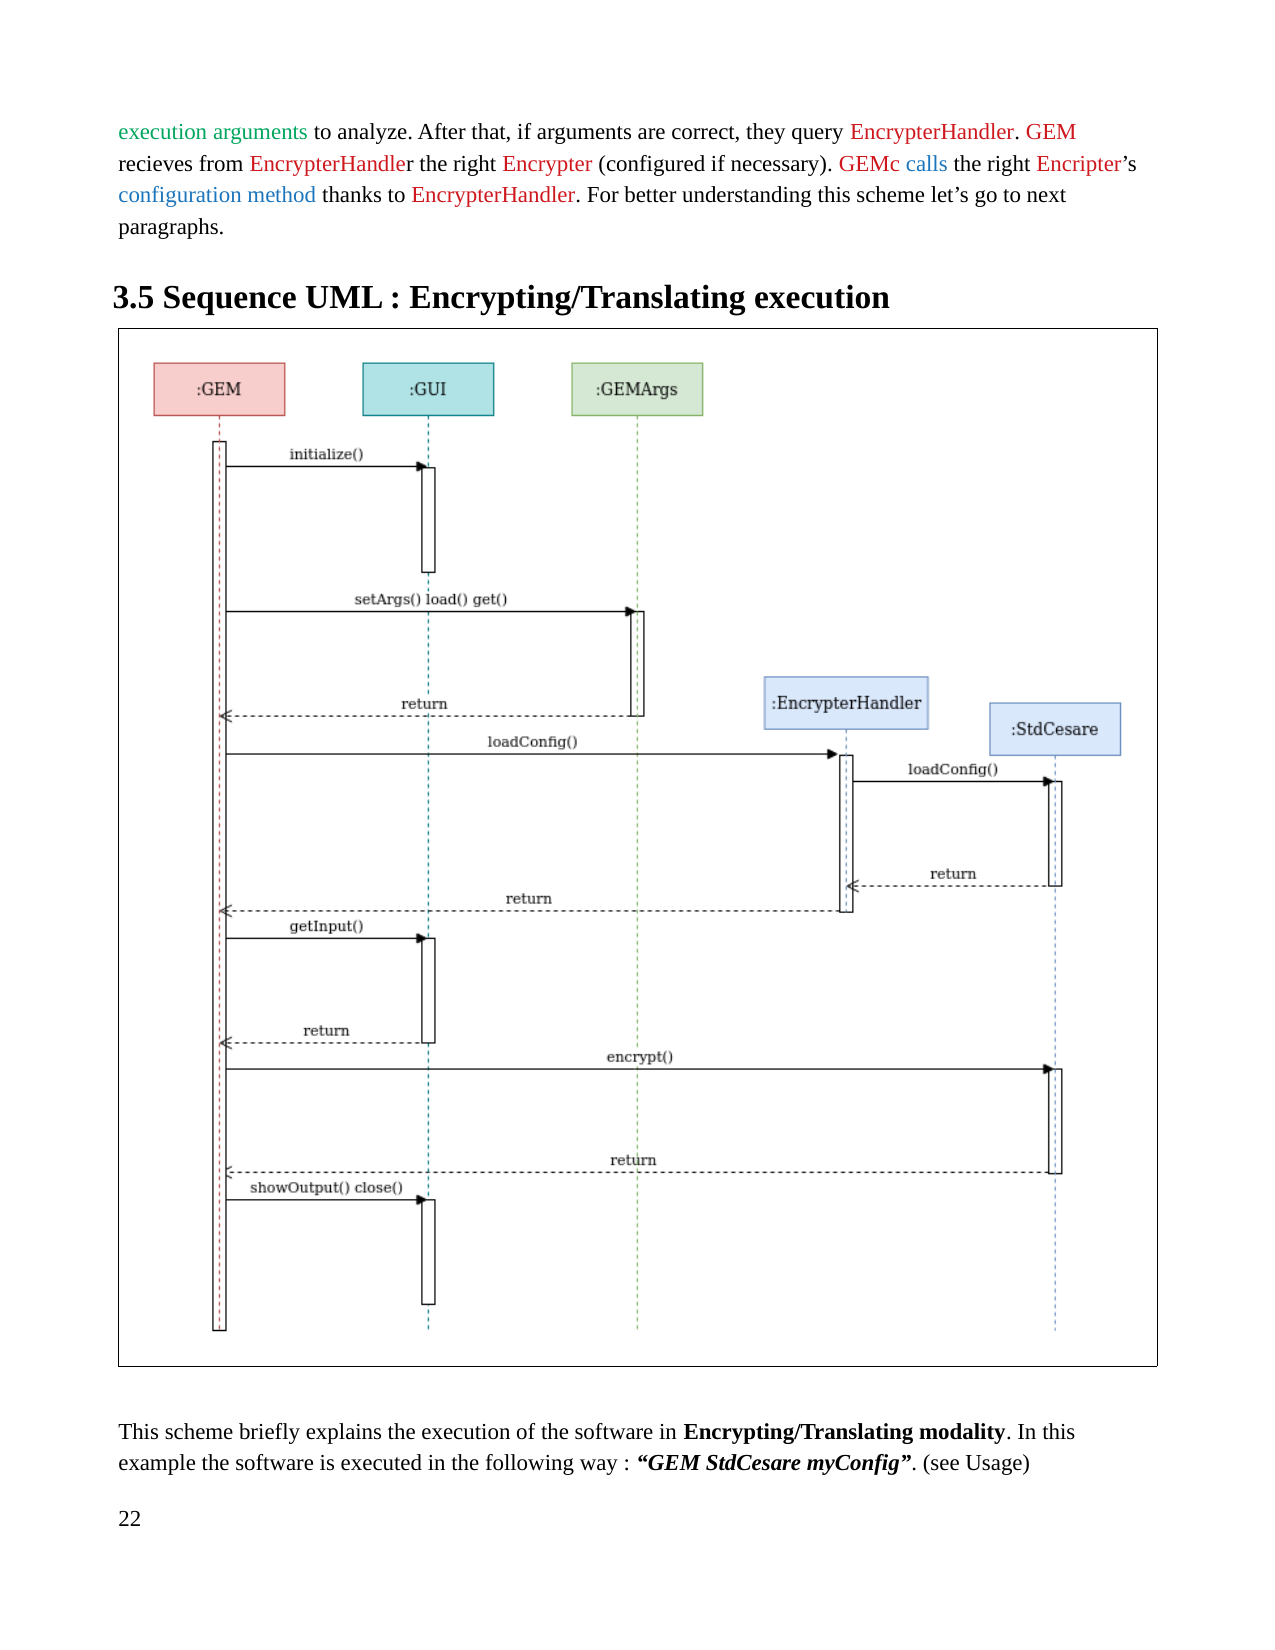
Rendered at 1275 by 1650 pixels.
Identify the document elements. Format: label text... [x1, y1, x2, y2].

picture [121, 330, 1154, 1364]
subtitle 3.5 Sequence UML : Encrypting/Translating execution [112, 277, 1157, 315]
text This scheme briefly explains the execution of the software in Encrypting/Translating modality. In this example the software is executed in the following way : “GEM StdCesare myConfig”. (see Usage) [118, 1418, 1157, 1476]
text execution arguments to analyze. After that, if arguments are correct, they query EncrypterHandler. GEM recieves from EncrypterHandler the right Encrypter (configured if necessary). GEMc calls the right Encripter’s configuration method thanks to EncrypterHandler. For better understanding this scheme let’s go to next paragraphs. [118, 118, 1157, 239]
